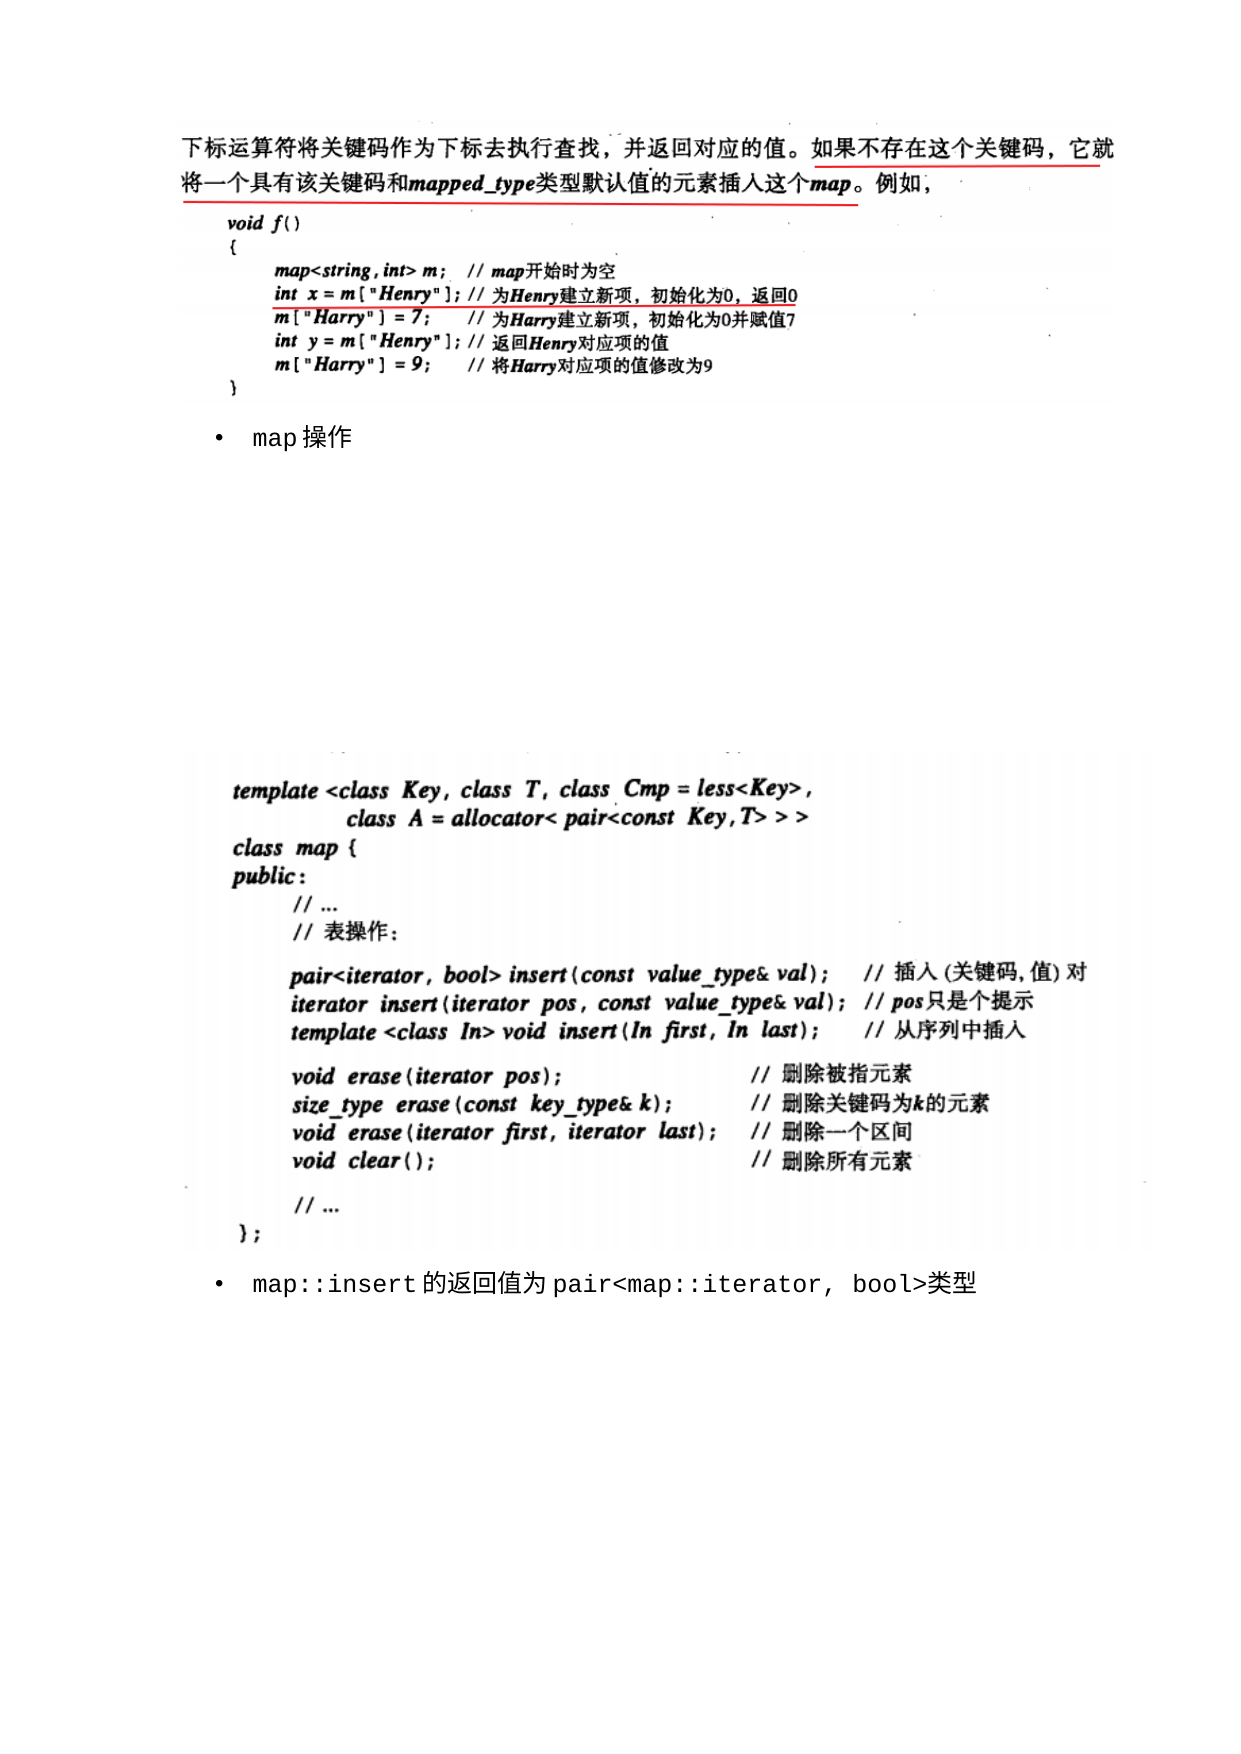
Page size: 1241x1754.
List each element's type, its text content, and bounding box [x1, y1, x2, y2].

list map::insert的返回值为pair<map::iterator, bool>类型 [977, 1264, 1152, 1300]
list map操作 [352, 418, 1152, 454]
list map操作 [215, 418, 302, 454]
picture [177, 752, 1152, 1252]
list map::insert的返回值为pair<map::iterator, bool>类型 [215, 1264, 422, 1300]
picture [177, 118, 1115, 406]
list map::insert的返回值为pair<map::iterator, bool>类型 [552, 1264, 927, 1272]
